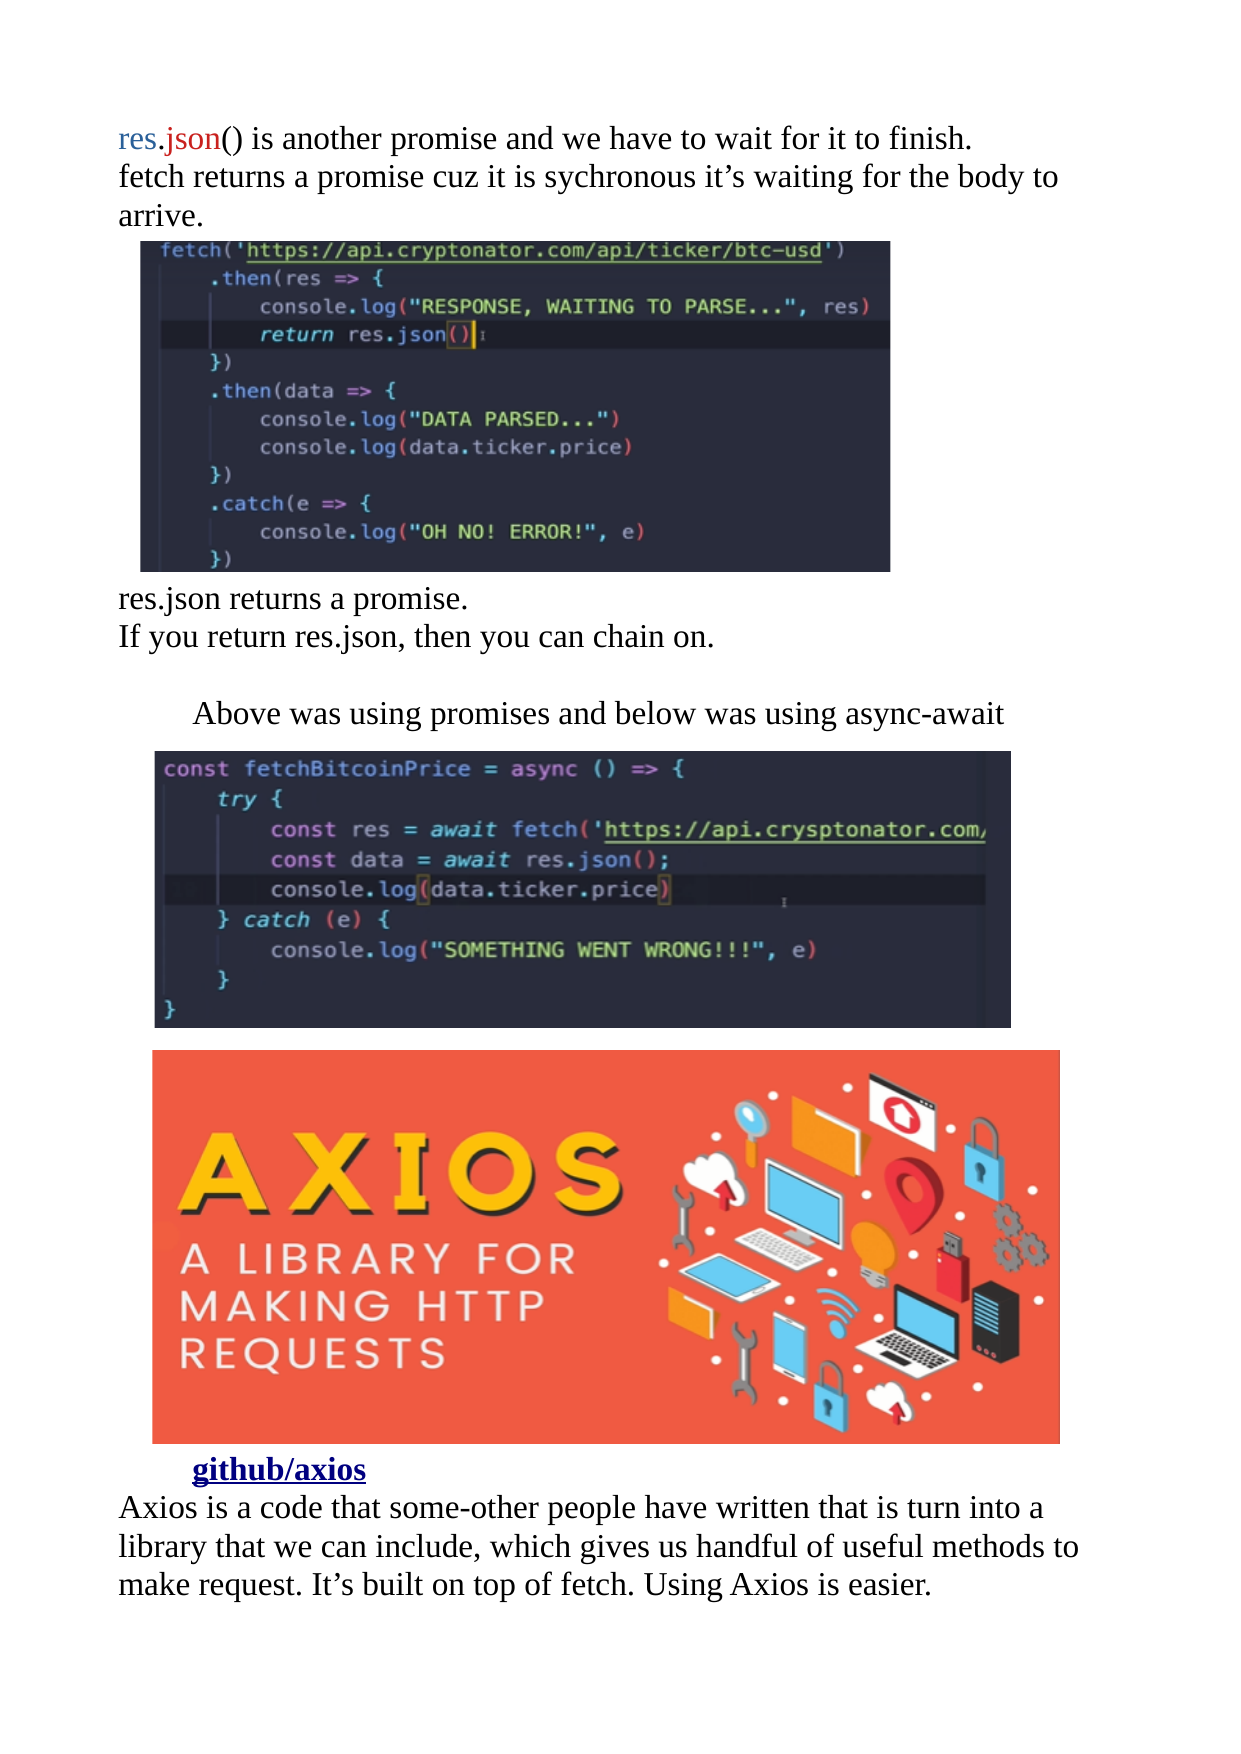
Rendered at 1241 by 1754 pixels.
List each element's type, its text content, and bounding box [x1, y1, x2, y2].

text Above was using promises and below was using async-await [118, 693, 1122, 731]
text If you return res.json, then you can chain on. [118, 616, 1122, 655]
text res.json returns a promise. [118, 578, 1122, 616]
picture [152, 1050, 1060, 1444]
picture [154, 751, 1011, 1028]
text Axios is a code that some-other people have written that is turn into a library that we can include, which gives us handful of useful methods to make request. It’s built on top of fetch. Using Axios is easier. [118, 1487, 1122, 1602]
picture [140, 241, 891, 572]
text github/axios [118, 1449, 1122, 1487]
text res.json() is another promise and we have to wait for it to finish. [118, 118, 1122, 156]
text fetch returns a promise cuz it is sychronous it’s waiting for the body to arrive. [118, 156, 1122, 233]
